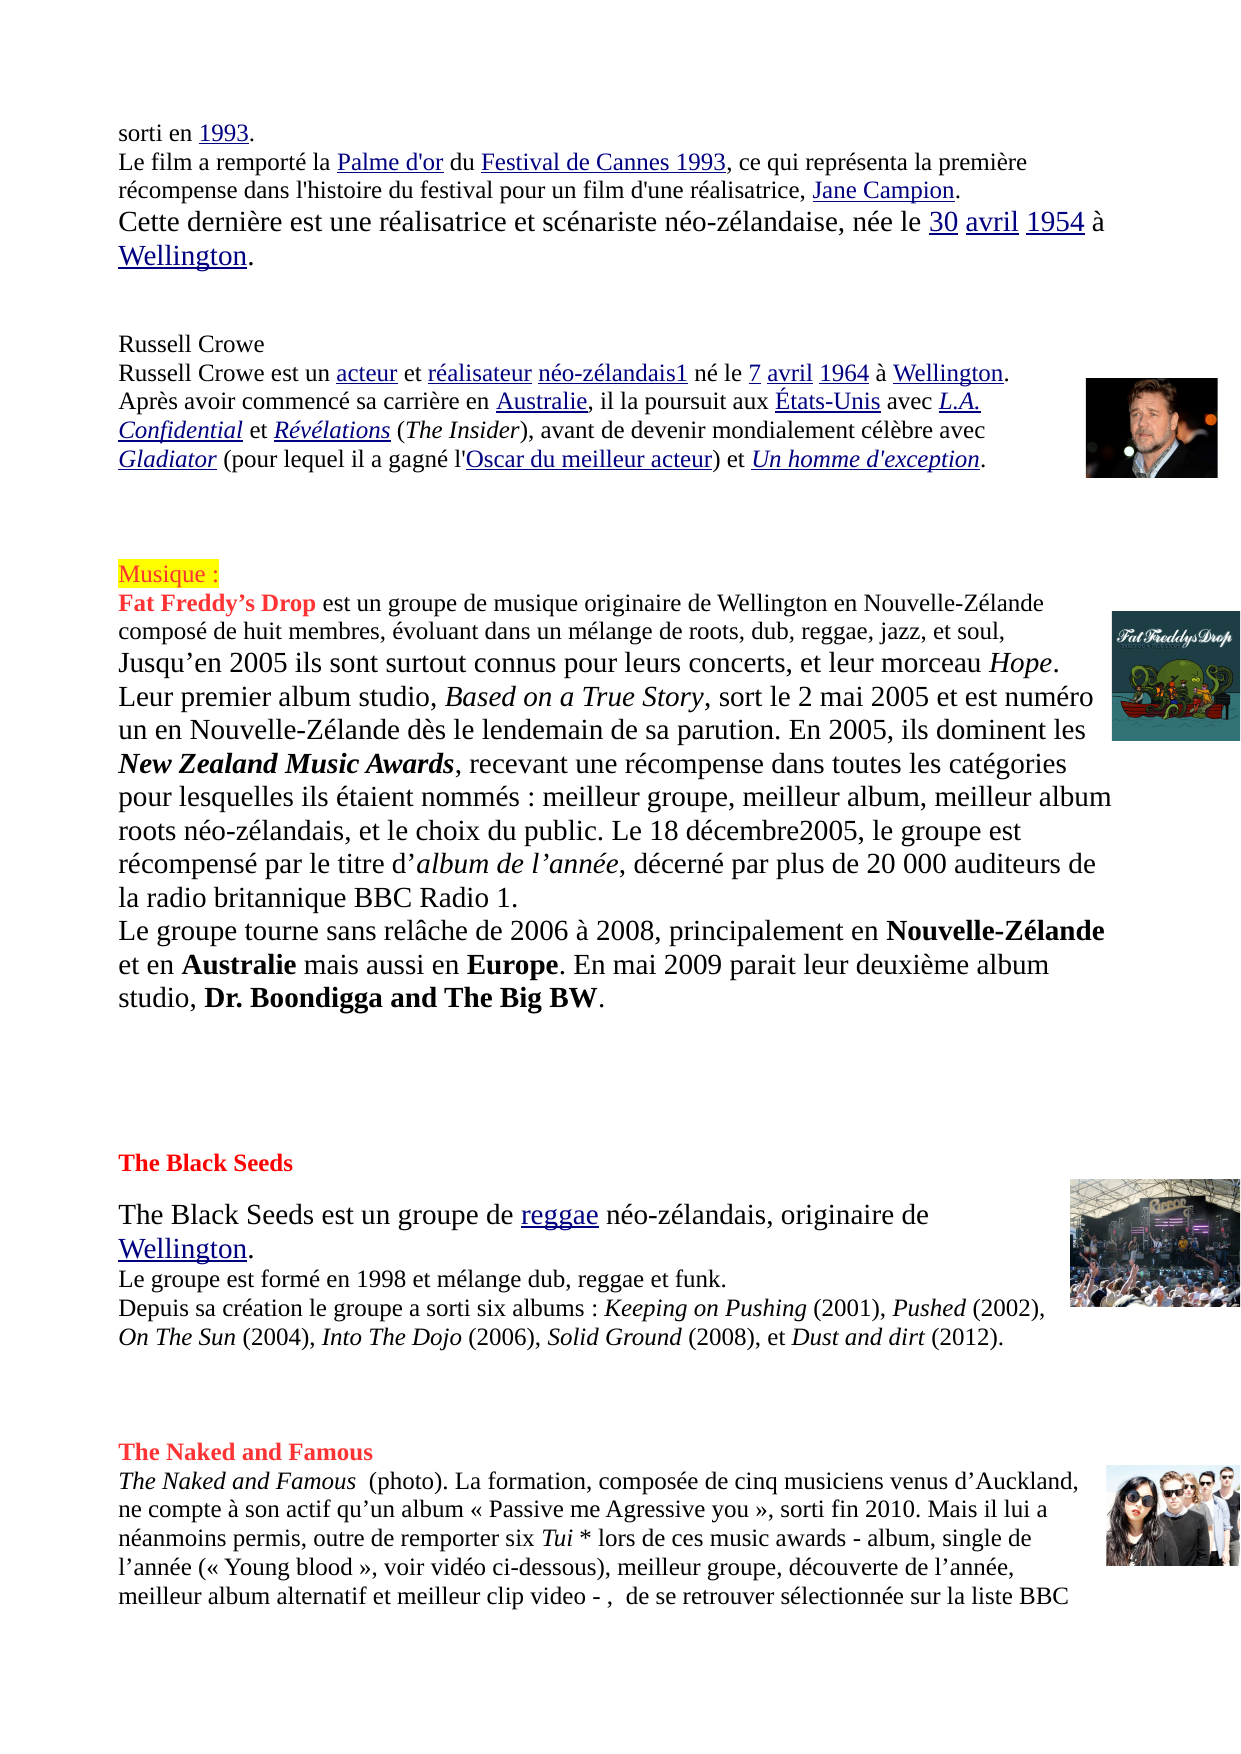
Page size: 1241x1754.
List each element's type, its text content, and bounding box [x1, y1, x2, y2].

text Russell Crowe [118, 329, 1122, 358]
text Le groupe tourne sans relâche de 2006 à 2008, principalement en Nouvelle-Zélande et en Australie mais aussi en Europe. En mai 2009 parait leur deuxième album studio, Dr. Boondigga and The Big BW. [118, 913, 1122, 1014]
text Le film a remporté la Palme d'or du Festival de Cannes 1993, ce qui représenta la première récompense dans l'histoire du festival pour un film d'une réalisatrice, Jane Campion. [118, 147, 1122, 204]
text Après avoir commencé sa carrière en Australie, il la poursuit aux États-Unis avec L.A. Confidential et Révélations (The Insider), avant de devenir mondialement célèbre avec Gladiator (pour lequel il a gagné l'Oscar du meilleur acteur) et Un homme d'exception. [118, 386, 1085, 473]
text Cette dernière est une réalisatrice et scénariste néo-zélandaise, née le 30 avril 1954 à Wellington. [118, 204, 1122, 271]
text The Black Seeds [118, 1148, 1122, 1177]
text Russell Crowe est un acteur et réalisateur néo-zélandais1 né le 7 avril 1964 à Wellington. [118, 358, 1122, 386]
text The Naked and Famous (photo). La formation, composée de cinq musiciens venus d’Auckland, ne compte à son actif qu’un album « Passive me Agressive you », sorti fin 2010. Mais il lui a néanmoins permis, outre de remporter six Tui * lors de ces music awards - album, single de l’année (« Young blood », voir vidéo ci-dessous), meilleur groupe, découverte de l’année, meilleur album alternatif et meilleur clip video - , de se retrouver sélectionnée sur la liste BBC [118, 1466, 1122, 1609]
picture [1111, 611, 1241, 741]
picture [1070, 1179, 1241, 1307]
text Fat Freddy’s Drop est un groupe de musique originaire de Wellington en Nouvelle-Zélande composé de huit membres, évoluant dans un mélange de roots, dub, reggae, jazz, et soul, [118, 588, 1122, 645]
picture [1106, 1465, 1240, 1566]
text Musique : [118, 559, 1122, 588]
text Depuis sa création le groupe a sorti six albums : Keeping on Pushing (2001), Pushed (2002), On The Sun (2004), Into The Dojo (2006), Solid Ground (2008), et Dust and dirt (2012). [118, 1293, 1122, 1351]
text sorti en 1993. [118, 118, 1122, 147]
text The Naked and Famous [118, 1437, 1122, 1466]
picture [1085, 378, 1218, 478]
text The Black Seeds est un groupe de reggae néo-zélandais, originaire de Wellington. [118, 1197, 1070, 1264]
text Jusqu’en 2005 ils sont surtout connus pour leurs concerts, et leur morceau Hope. Leur premier album studio, Based on a True Story, sort le 2 mai 2005 et est numéro un en Nouvelle-Zélande dès le lendemain de sa parution. En 2005, ils dominent les New Zealand Music Awards, recevant une récompense dans toutes les catégories pour lesquelles ils étaient nommés : meilleur groupe, meilleur album, meilleur album roots néo-zélandais, et le choix du public. Le 18 décembre2005, le groupe est récompensé par le titre d’album de l’année, décerné par plus de 20 000 auditeurs de la radio britannique BBC Radio 1. [118, 645, 1122, 913]
text Le groupe est formé en 1998 et mélange dub, reggae et funk. [118, 1264, 1070, 1293]
